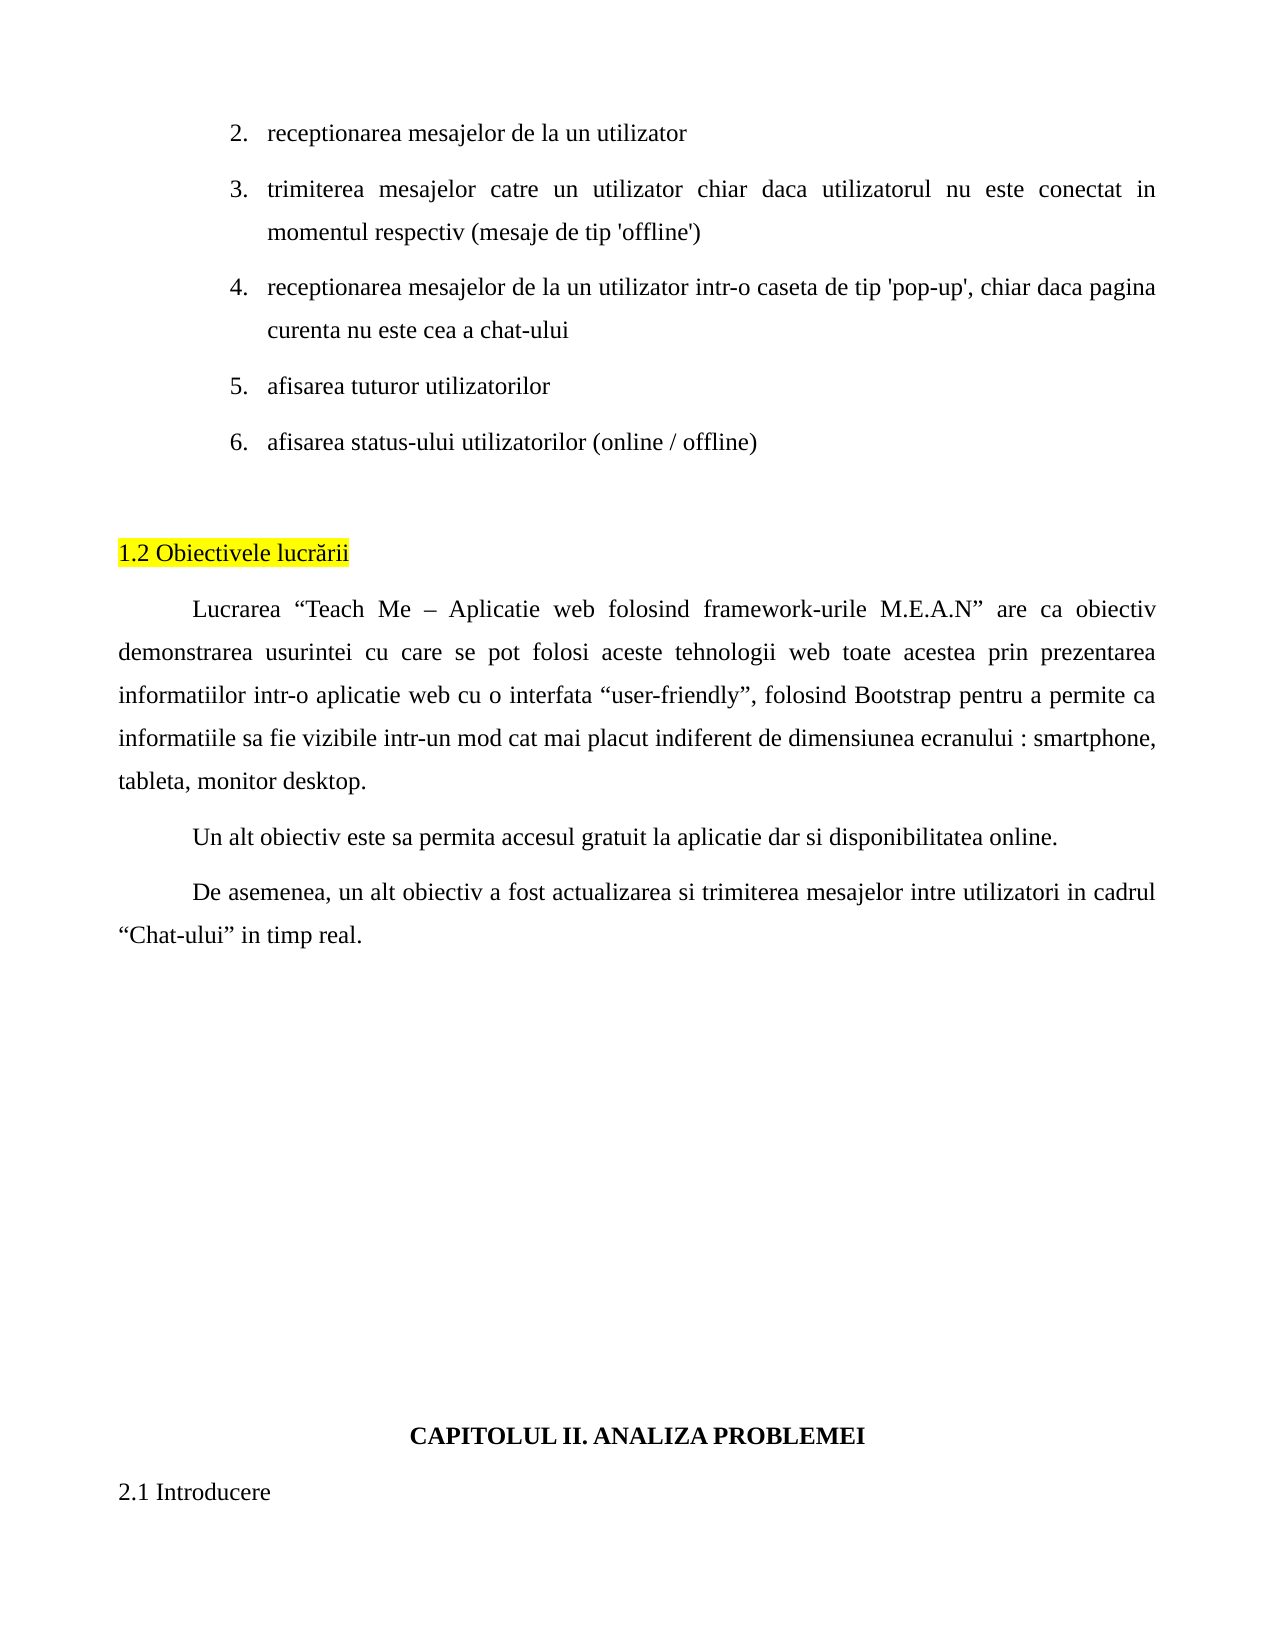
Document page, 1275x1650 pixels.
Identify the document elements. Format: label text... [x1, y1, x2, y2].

text Lucrarea “Teach Me – Aplicatie web folosind framework-urile M.E.A.N” are ca obiectiv demonstrarea usurintei cu care se pot folosi aceste tehnologii web toate acestea prin prezentarea informatiilor intr-o aplicatie web cu o interfata “user-friendly”, folosind Bootstrap pentru a permite ca informatiile sa fie vizibile intr-un mod cat mai placut indiferent de dimensiunea ecranului : smartphone, tableta, monitor desktop. [118, 594, 1157, 795]
text Un alt obiectiv este sa permita accesul gratuit la aplicatie dar si disponibilitatea online. [118, 822, 1157, 851]
text 2.1 Introducere [118, 1477, 1157, 1506]
list trimiterea mesajelor catre un utilizator chiar daca utilizatorul nu este conectat in momentul respectiv (mesaje de tip 'offline') [229, 174, 1157, 246]
text De asemenea, un alt obiectiv a fost actualizarea si trimiterea mesajelor intre utilizatori in cadrul “Chat-ului” in timp real. [118, 877, 1157, 949]
text 1.2 Obiectivele lucrării [118, 538, 1157, 567]
list afisarea status-ului utilizatorilor (online / offline) [229, 427, 1157, 456]
text CAPITOLUL II. ANALIZA PROBLEMEI [118, 1421, 1157, 1450]
list afisarea tuturor utilizatorilor [229, 371, 1157, 400]
list receptionarea mesajelor de la un utilizator [229, 118, 1157, 147]
list receptionarea mesajelor de la un utilizator intr-o caseta de tip 'pop-up', chiar daca pagina curenta nu este cea a chat-ului [229, 272, 1157, 344]
